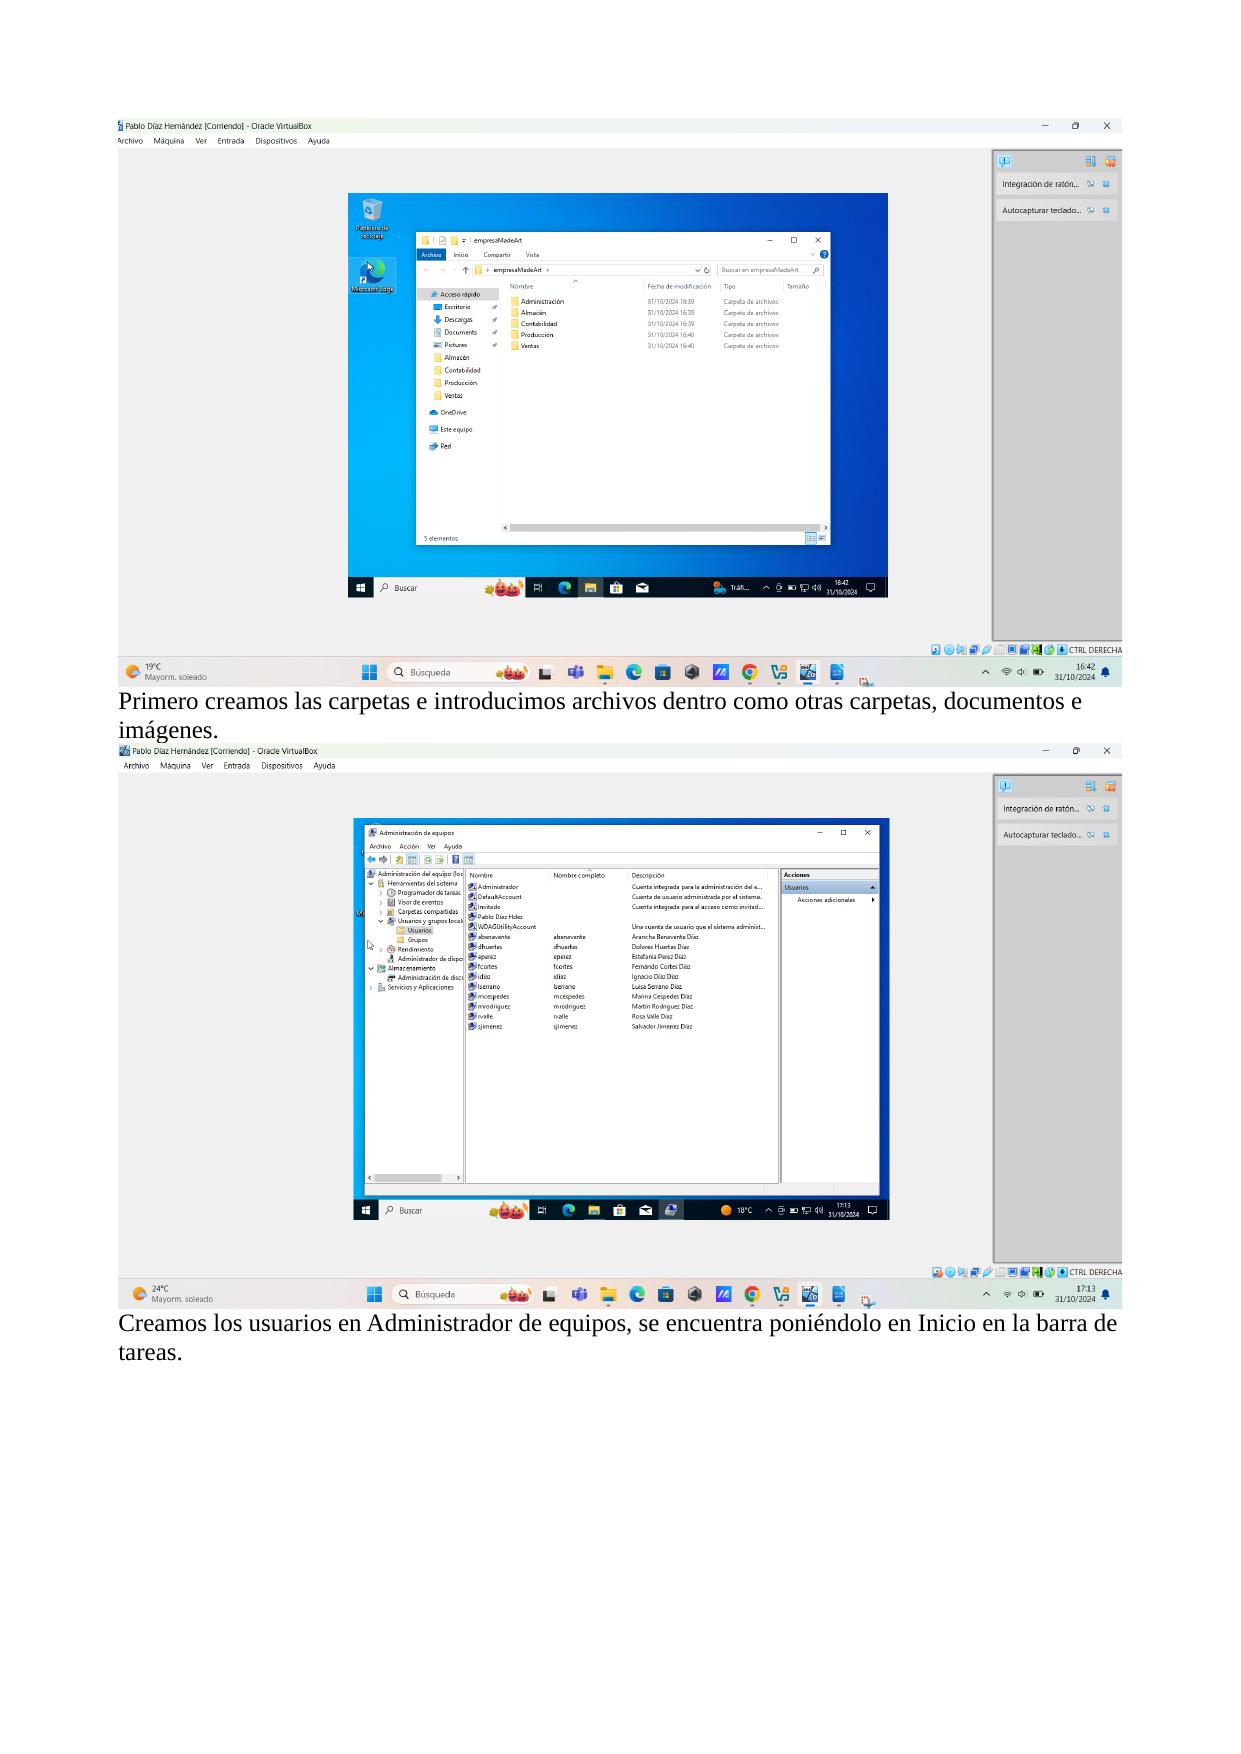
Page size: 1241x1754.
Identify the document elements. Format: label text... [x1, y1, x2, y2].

text Creamos los usuarios en Administrador de equipos, se encuentra poniéndolo en Inicio en la barra de tareas. [118, 1309, 1122, 1366]
picture [118, 743, 1123, 1309]
picture [118, 118, 1123, 687]
text Primero creamos las carpetas e introducimos archivos dentro como otras carpetas, documentos e imágenes. [118, 687, 1122, 743]
